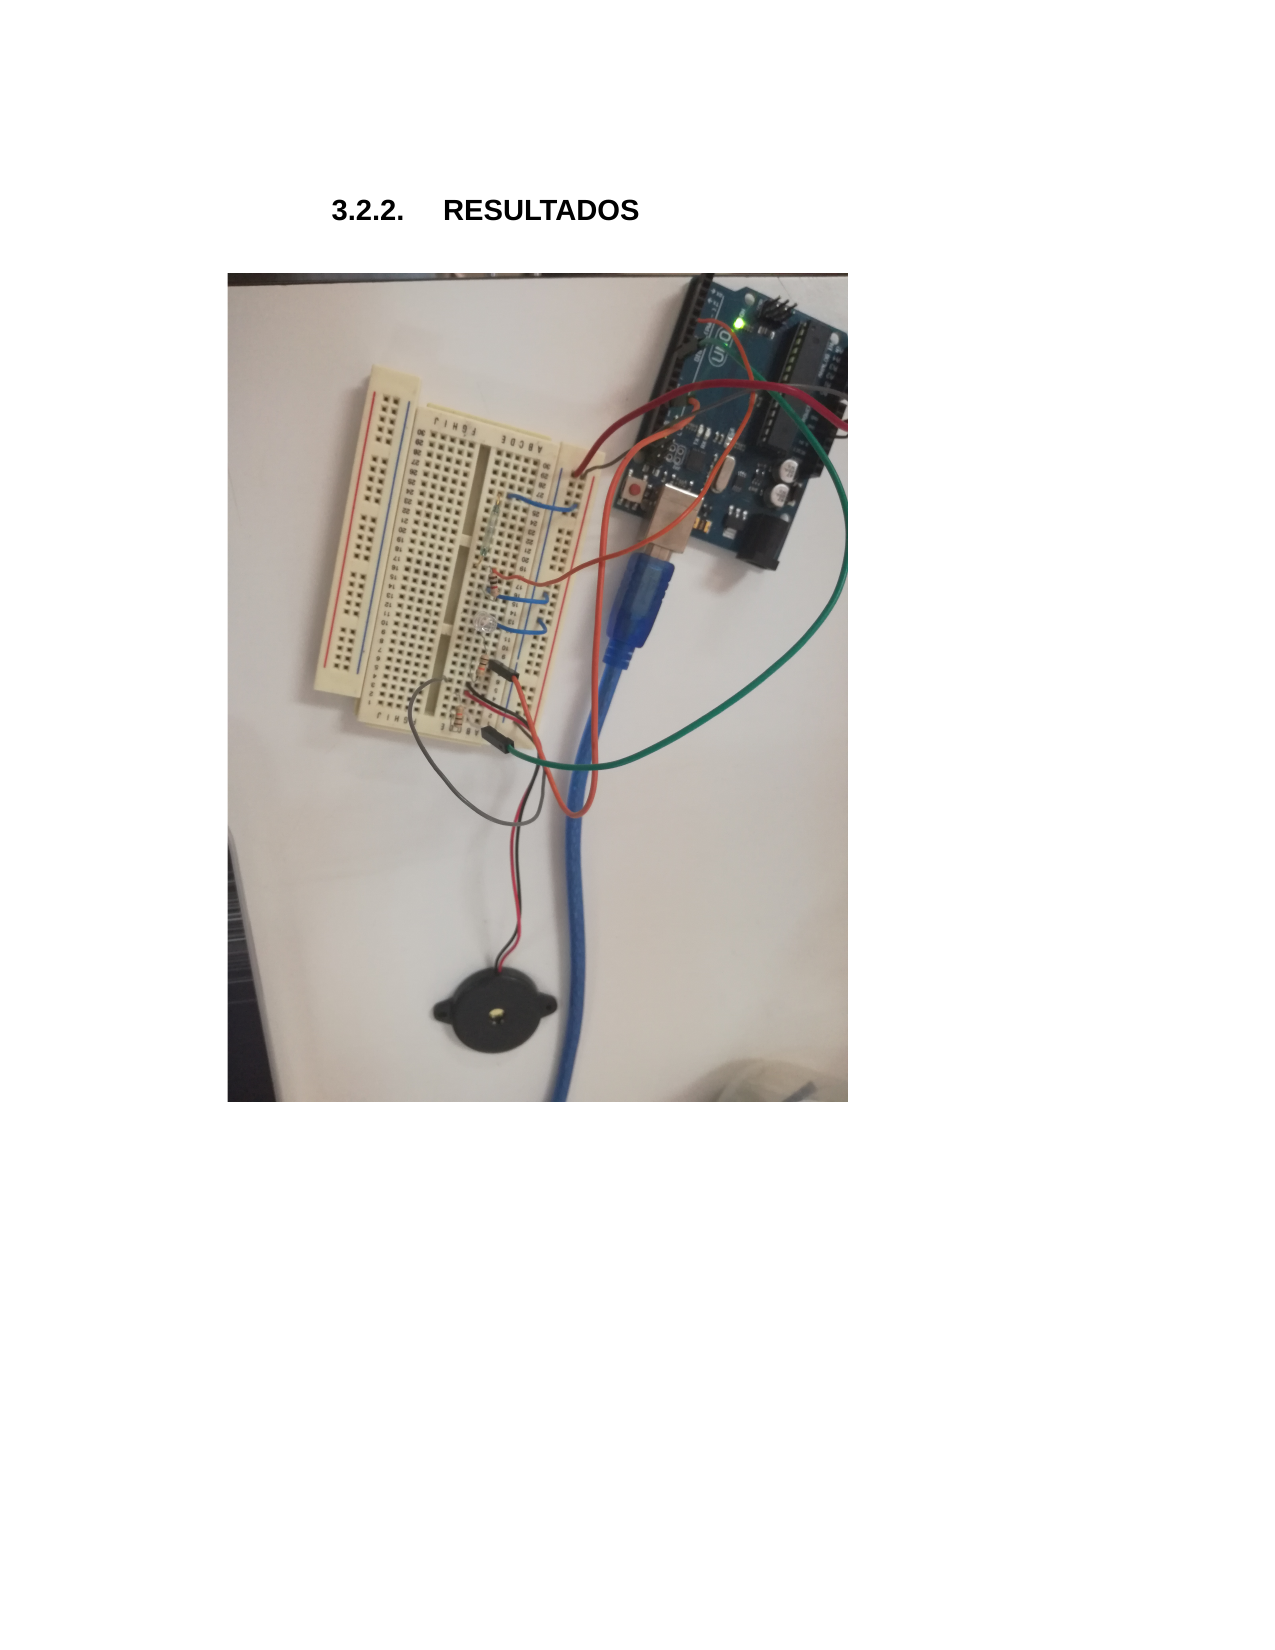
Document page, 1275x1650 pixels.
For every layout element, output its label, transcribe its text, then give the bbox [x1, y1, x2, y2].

picture [227, 273, 848, 1102]
list RESULTADOS [331, 192, 1218, 226]
